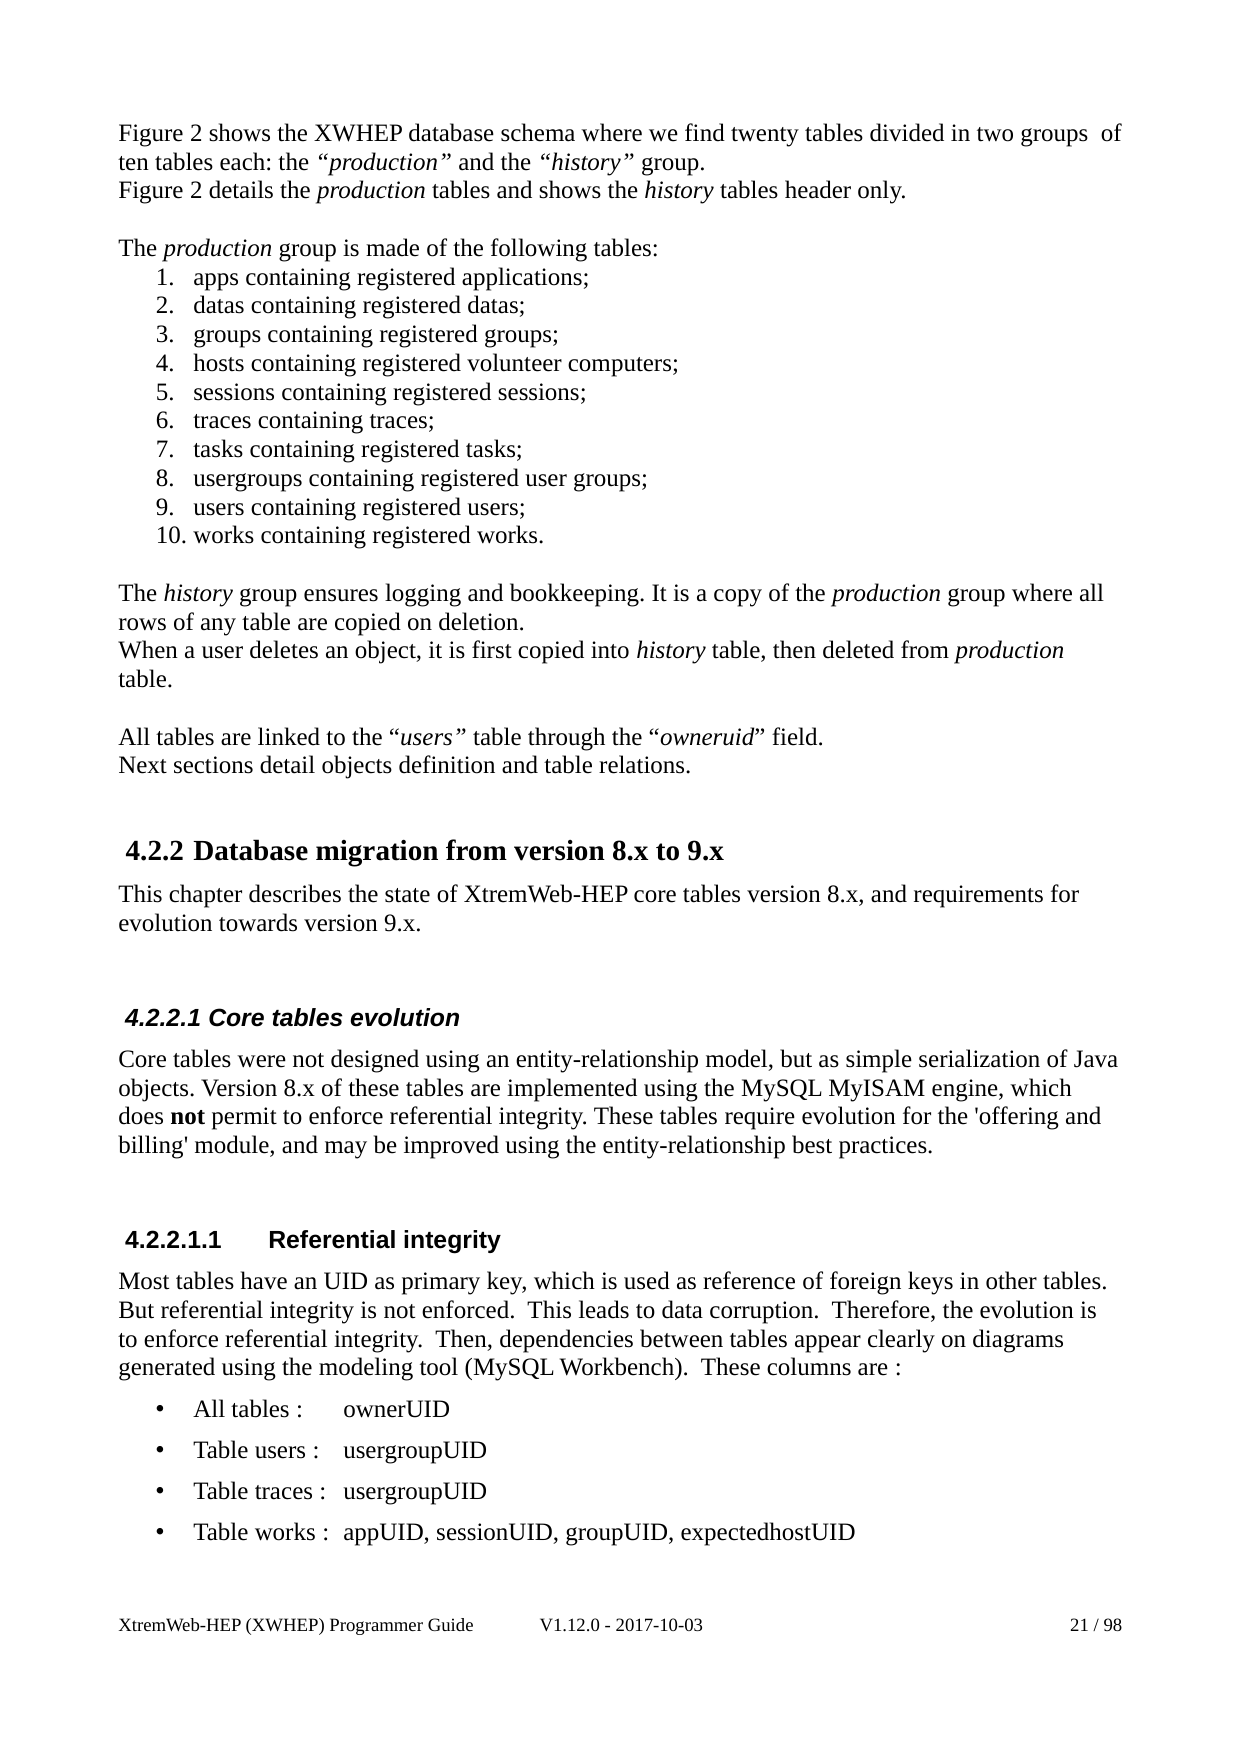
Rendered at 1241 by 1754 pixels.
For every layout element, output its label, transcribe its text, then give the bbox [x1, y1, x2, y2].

list traces containing traces; [156, 406, 1122, 434]
subtitle Core tables evolution [118, 1003, 1122, 1031]
text All tables are linked to the “users” table through the “owneruid” field. [118, 722, 1122, 751]
list tasks containing registered tasks; [156, 434, 1122, 463]
text The history group ensures logging and bookkeeping. It is a copy of the production group where all rows of any table are copied on deletion. [118, 578, 1122, 636]
list Table works : appUID, sessionUID, groupUID, expectedhostUID [156, 1517, 1122, 1546]
text Core tables were not designed using an entity-relationship model, but as simple serialization of Java objects. Version 8.x of these tables are implemented using the MySQL MyISAM engine, which does not permit to enforce referential integrity. These tables require evolution for the 'offering and billing' module, and may be improved using the entity-relationship best practices. [118, 1044, 1122, 1159]
list usergroups containing registered user groups; [156, 463, 1122, 492]
text Figure 2 details the production tables and shows the history tables header only. [118, 176, 1122, 204]
list sessions containing registered sessions; [156, 377, 1122, 406]
text When a user deletes an object, it is first copied into history table, then deleted from production table. [118, 636, 1122, 693]
text Figure 2 shows the XWHEP database schema where we find twenty tables divided in two groups of ten tables each: the “production” and the “history” group. [118, 118, 1122, 176]
list apps containing registered applications; [156, 262, 1122, 291]
subtitle Database migration from version 8.x to 9.x [118, 833, 1122, 867]
text The production group is made of the following tables: [118, 233, 1122, 262]
list groups containing registered groups; [156, 319, 1122, 348]
text Next sections detail objects definition and table relations. [118, 751, 1122, 779]
list users containing registered users; [156, 492, 1122, 521]
list works containing registered works. [156, 521, 1122, 549]
list datas containing registered datas; [156, 291, 1122, 319]
list All tables : ownerUID [156, 1394, 1122, 1422]
text This chapter describes the state of XtremWeb-HEP core tables version 8.x, and requirements for evolution towards version 9.x. [118, 879, 1122, 937]
text Most tables have an UID as primary key, which is used as reference of foreign keys in other tables. But referential integrity is not enforced. This leads to data corruption. Therefore, the evolution is to enforce referential integrity. Then, dependencies between tables appear clearly on diagrams generated using the modeling tool (MySQL Workbench). These columns are : [118, 1266, 1122, 1381]
subtitle Referential integrity [118, 1225, 1122, 1254]
list Table users : usergroupUID [156, 1435, 1122, 1464]
list Table traces : usergroupUID [156, 1476, 1122, 1505]
list hosts containing registered volunteer computers; [156, 348, 1122, 377]
